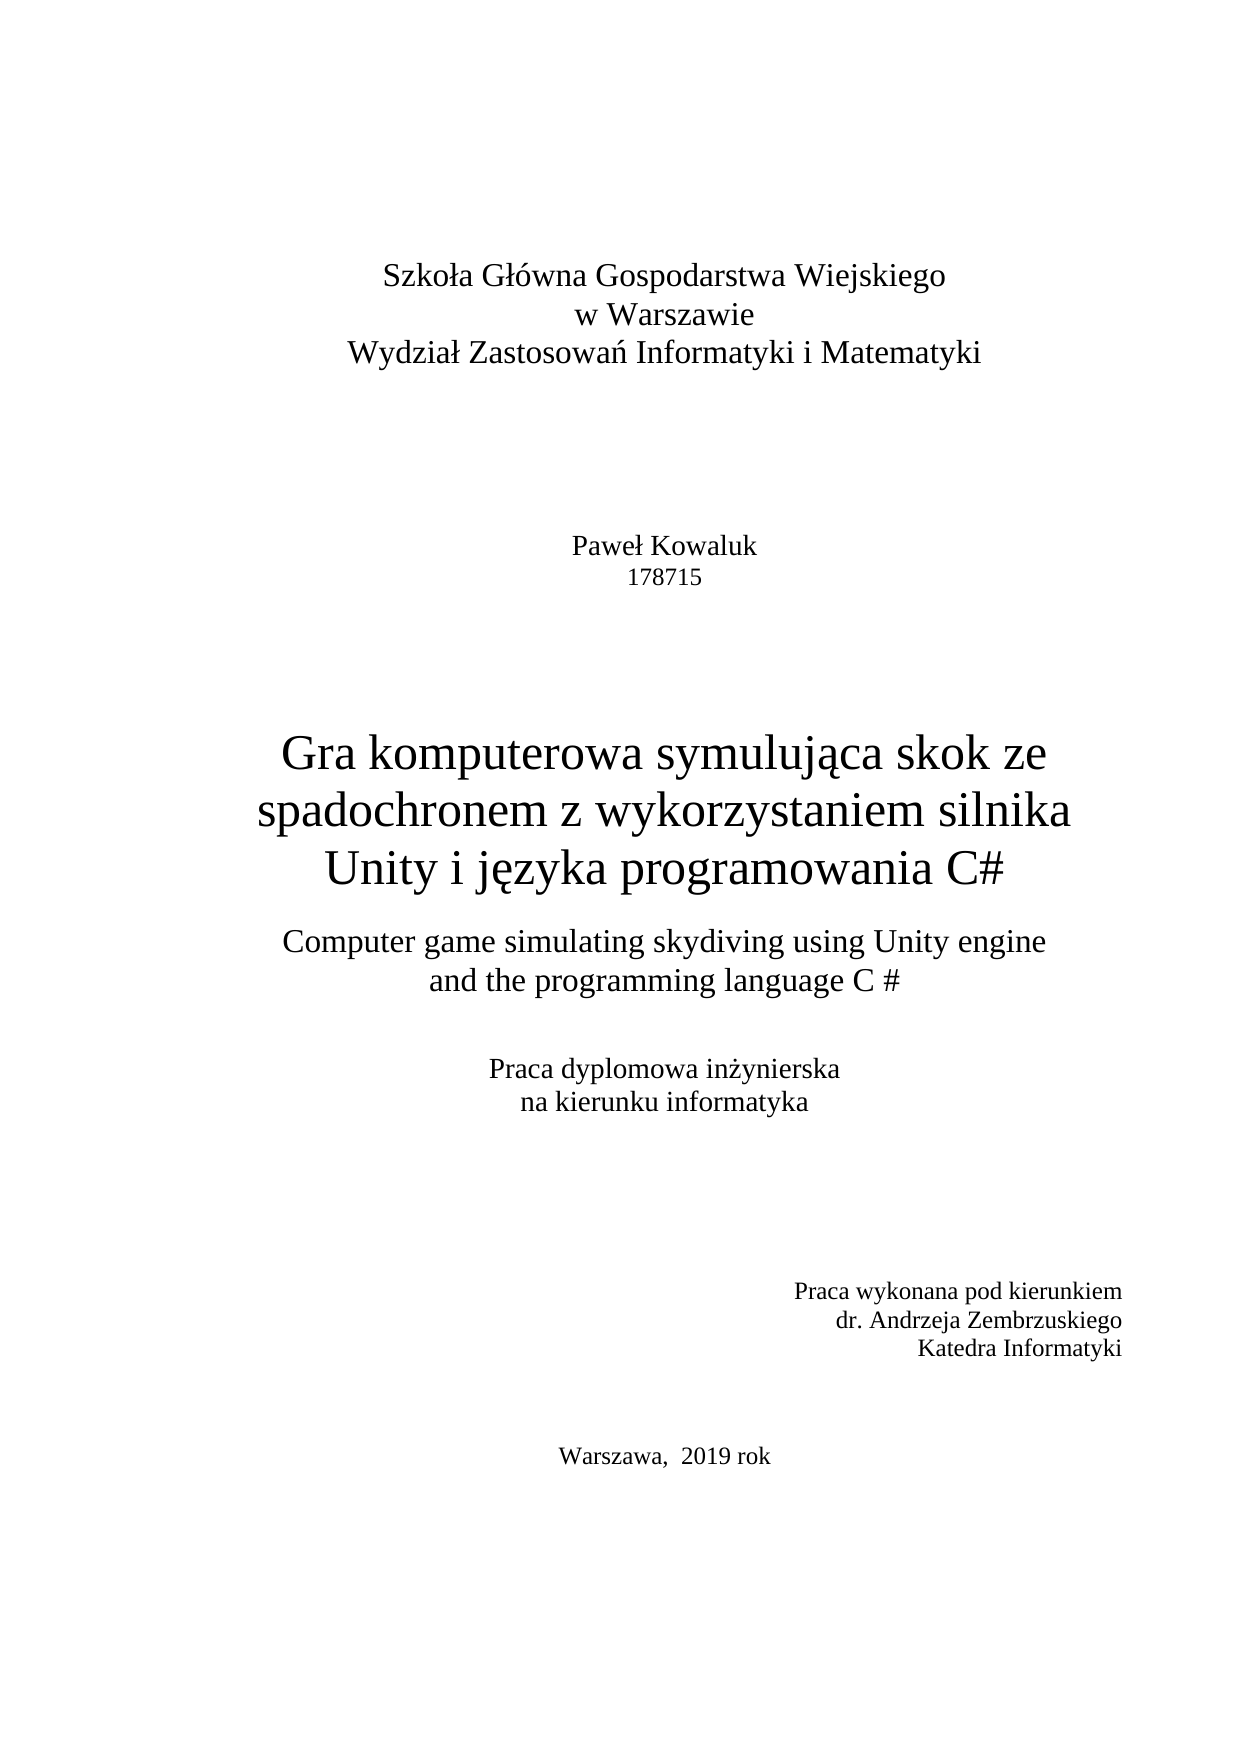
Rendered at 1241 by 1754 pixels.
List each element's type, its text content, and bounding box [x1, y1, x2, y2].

text Warszawa, 2019 rok [207, 1441, 1122, 1470]
text na kierunku informatyka [207, 1084, 1122, 1118]
text Katedra Informatyki [502, 1333, 1122, 1362]
text Gra komputerowa symulująca skok ze spadochronem z wykorzystaniem silnika Unity i języka programowania C# [207, 723, 1122, 895]
text Wydział Zastosowań Informatyki i Matematyki [207, 332, 1122, 370]
text 178715 [207, 562, 1122, 591]
text and the programming language C # [207, 960, 1122, 998]
text Praca dyplomowa inżynierska [207, 1051, 1122, 1084]
text Praca wykonana pod kierunkiem [723, 1276, 1122, 1305]
text Paweł Kowaluk [207, 528, 1122, 562]
text Computer game simulating skydiving using Unity engine [207, 921, 1122, 960]
text w Warszawie [207, 294, 1122, 332]
text Szkoła Główna Gospodarstwa Wiejskiego [207, 255, 1122, 294]
text dr. Andrzeja Zembrzuskiego [650, 1305, 1122, 1333]
